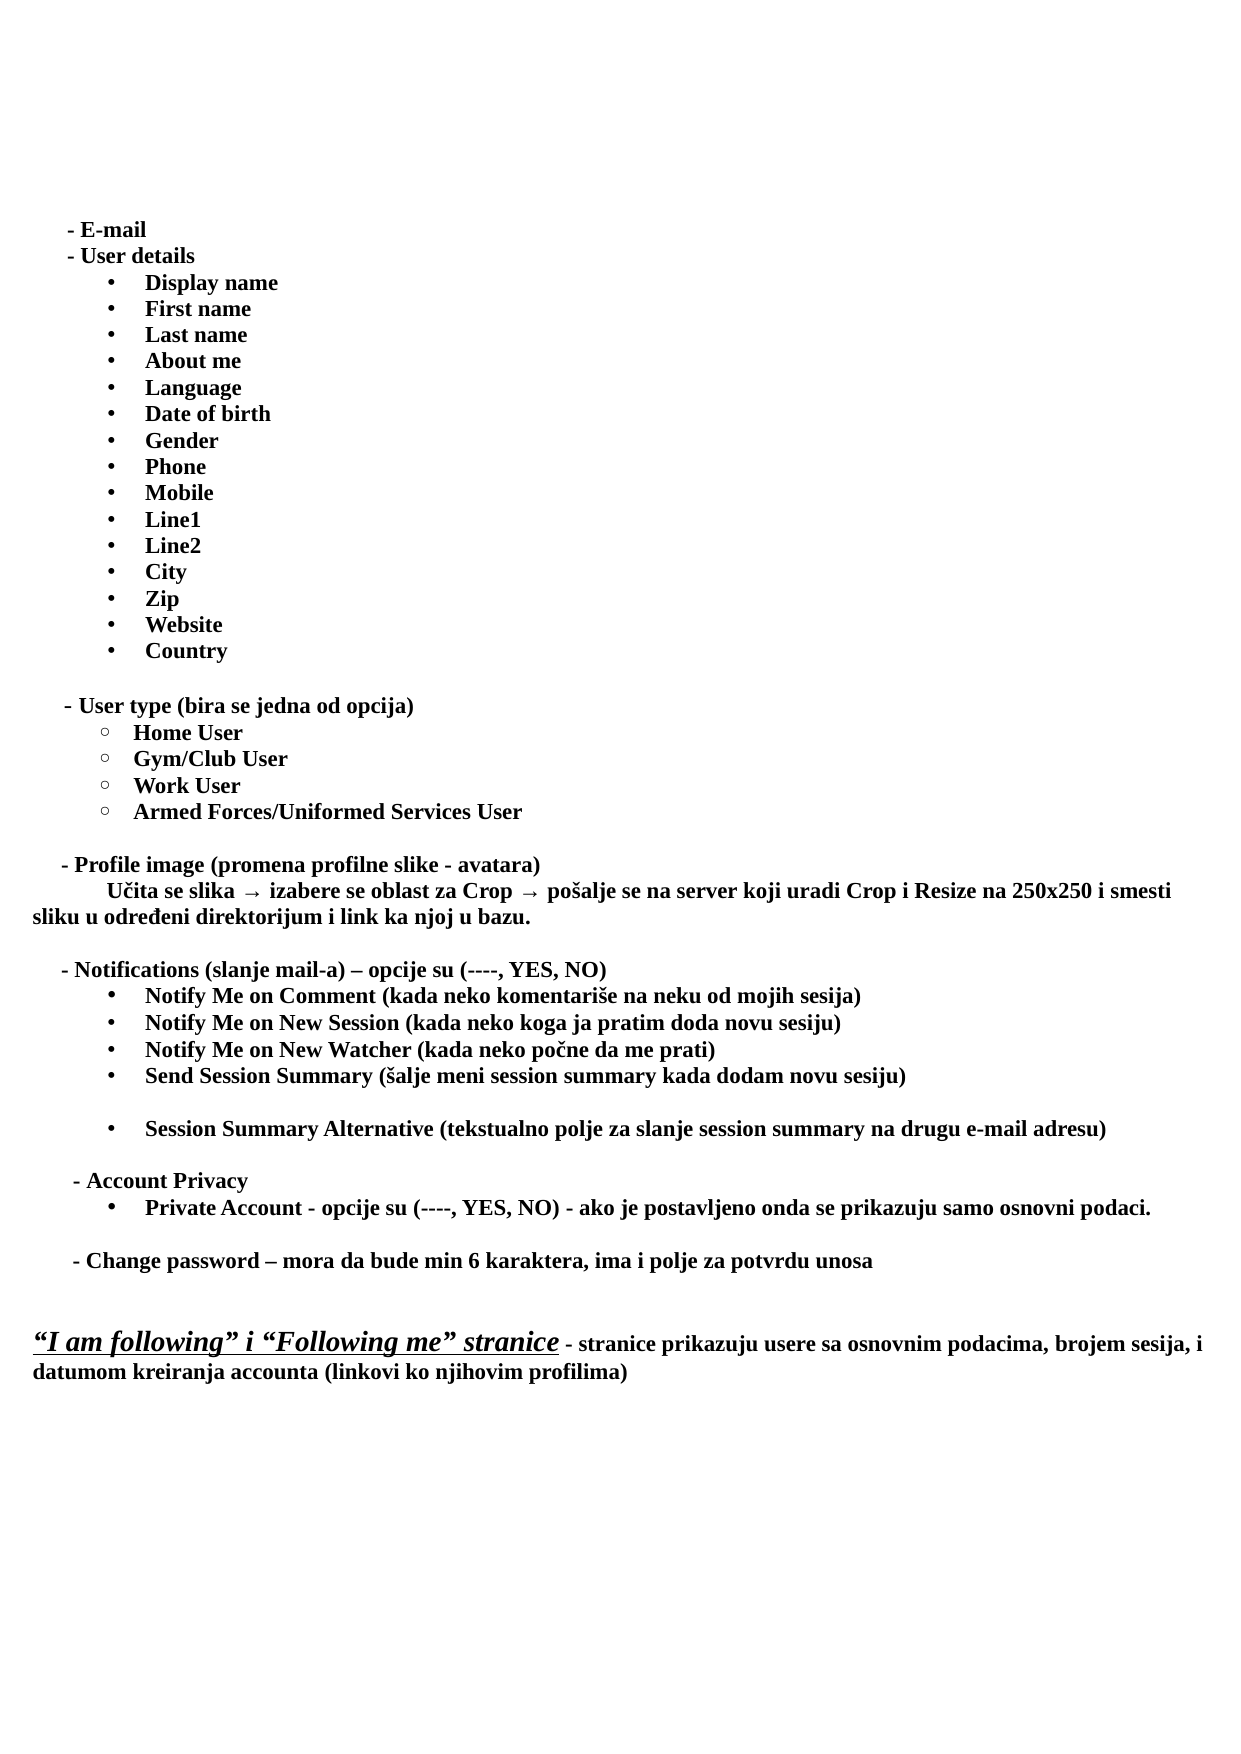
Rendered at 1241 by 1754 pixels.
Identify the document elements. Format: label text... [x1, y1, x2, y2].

text - Account Privacy [32, 1167, 1208, 1194]
list Line1 [107, 506, 1208, 532]
list About me [107, 348, 1208, 374]
text - User details [32, 242, 1208, 268]
list Work User [96, 772, 1208, 798]
list Notify Me on New Session (kada neko koga ja pratim doda novu sesiju) [107, 1009, 1208, 1036]
list Home User [96, 719, 1208, 745]
list Line2 [107, 532, 1208, 558]
text - User type (bira se jedna od opcija) [32, 690, 1208, 719]
list Armed Forces/Uniformed Services User [96, 798, 1208, 824]
list City [107, 558, 1208, 585]
list Country [107, 637, 1208, 664]
list Session Summary Alternative (tekstualno polje za slanje session summary na drugu e-mail adresu) [107, 1115, 1208, 1141]
list Last name [107, 321, 1208, 348]
list Gender [107, 427, 1208, 453]
list Notify Me on New Watcher (kada neko počne da me prati) [107, 1036, 1208, 1062]
list Language [107, 374, 1208, 400]
list Mobile [107, 479, 1208, 506]
text Učita se slika → izabere se oblast za Crop → pošalje se na server koji uradi Crop i Resize na 250x250 i smesti sliku u određeni direktorijum i link ka njoj u bazu. [32, 877, 1208, 930]
subtitle “I am following” i “Following me” stranice - stranice prikazuju usere sa osnovnim podacima, brojem sesija, i datumom kreiranja accounta (linkovi ko njihovim profilima) [32, 1324, 1208, 1384]
list Notify Me on Comment (kada neko komentariše na neku od mojih sesija) [107, 982, 1208, 1009]
list Display name [107, 268, 1208, 295]
list Send Session Summary (šalje meni session summary kada dodam novu sesiju) [107, 1062, 1208, 1088]
list Zip [107, 585, 1208, 611]
list First name [107, 295, 1208, 321]
text - Change password – mora da bude min 6 karaktera, ima i polje za potvrdu unosa [32, 1247, 1208, 1273]
list Website [107, 611, 1208, 637]
text - Notifications (slanje mail-a) – opcije su (----, YES, NO) [32, 956, 1208, 982]
text - E-mail [32, 216, 1208, 242]
list Private Account - opcije su (----, YES, NO) - ako je postavljeno onda se prikazuju samo osnovni podaci. [107, 1194, 1208, 1221]
list Date of birth [107, 400, 1208, 427]
list Gym/Club User [96, 745, 1208, 772]
list Phone [107, 453, 1208, 479]
text - Profile image (promena profilne slike - avatara) [32, 851, 1208, 877]
